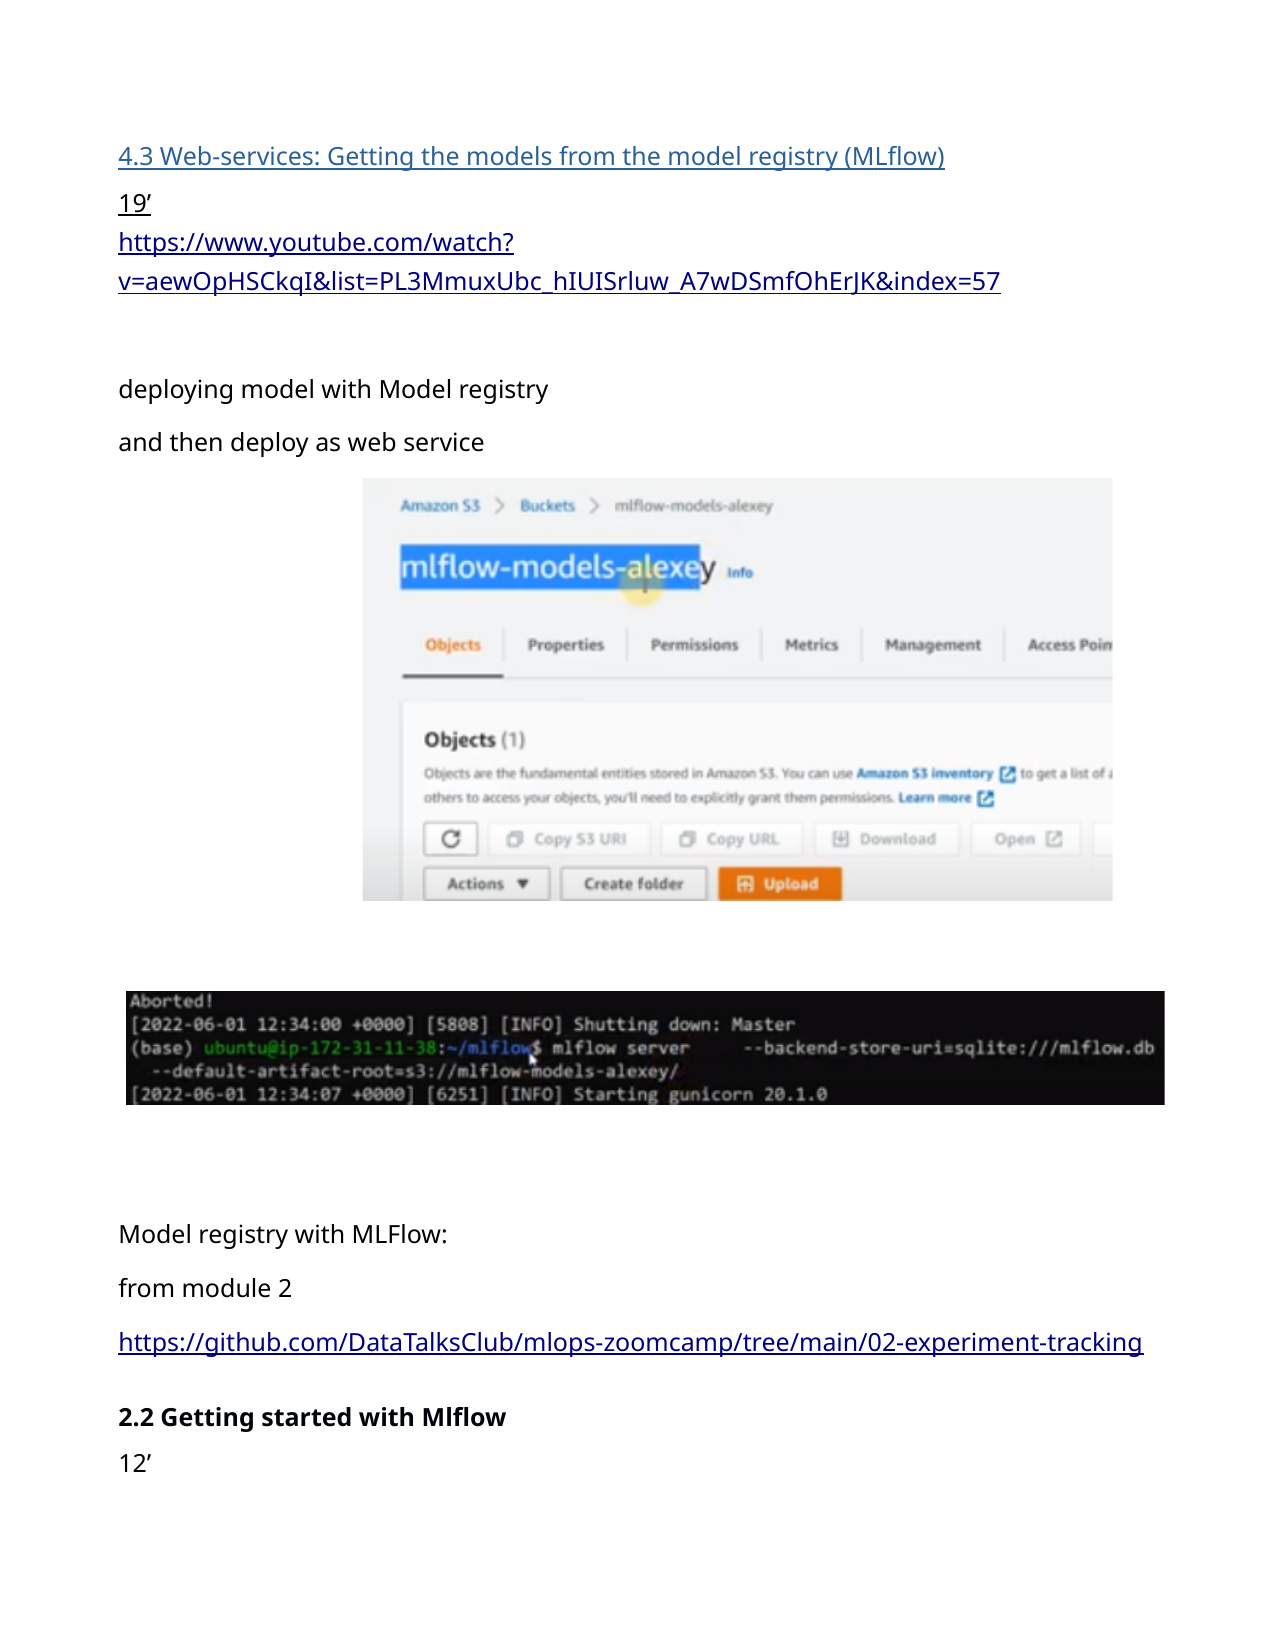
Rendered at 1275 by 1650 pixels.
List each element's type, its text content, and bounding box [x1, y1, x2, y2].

picture [126, 991, 1165, 1105]
text from module 2 [118, 1271, 1157, 1305]
subtitle 4.3 Web-services: Getting the models from the model registry (MLflow) [118, 139, 1157, 173]
text Model registry with MLFlow: [118, 1217, 1157, 1251]
text 19’ https://www.youtube.com/watch?v=aewOpHSCkqI&list=PL3MmuxUbc_hIUISrluw_A7wDSmfOhErJK&index=57 [118, 186, 1157, 298]
text and then deploy as web service [118, 425, 1157, 459]
text 12’ [118, 1446, 1157, 1480]
picture [362, 478, 1113, 901]
subtitle 2.2 Getting started with Mlflow [118, 1399, 1157, 1433]
text deploying model with Model registry [118, 371, 1157, 405]
text https://github.com/DataTalksClub/mlops-zoomcamp/tree/main/02-experiment-tracking [118, 1324, 1157, 1359]
